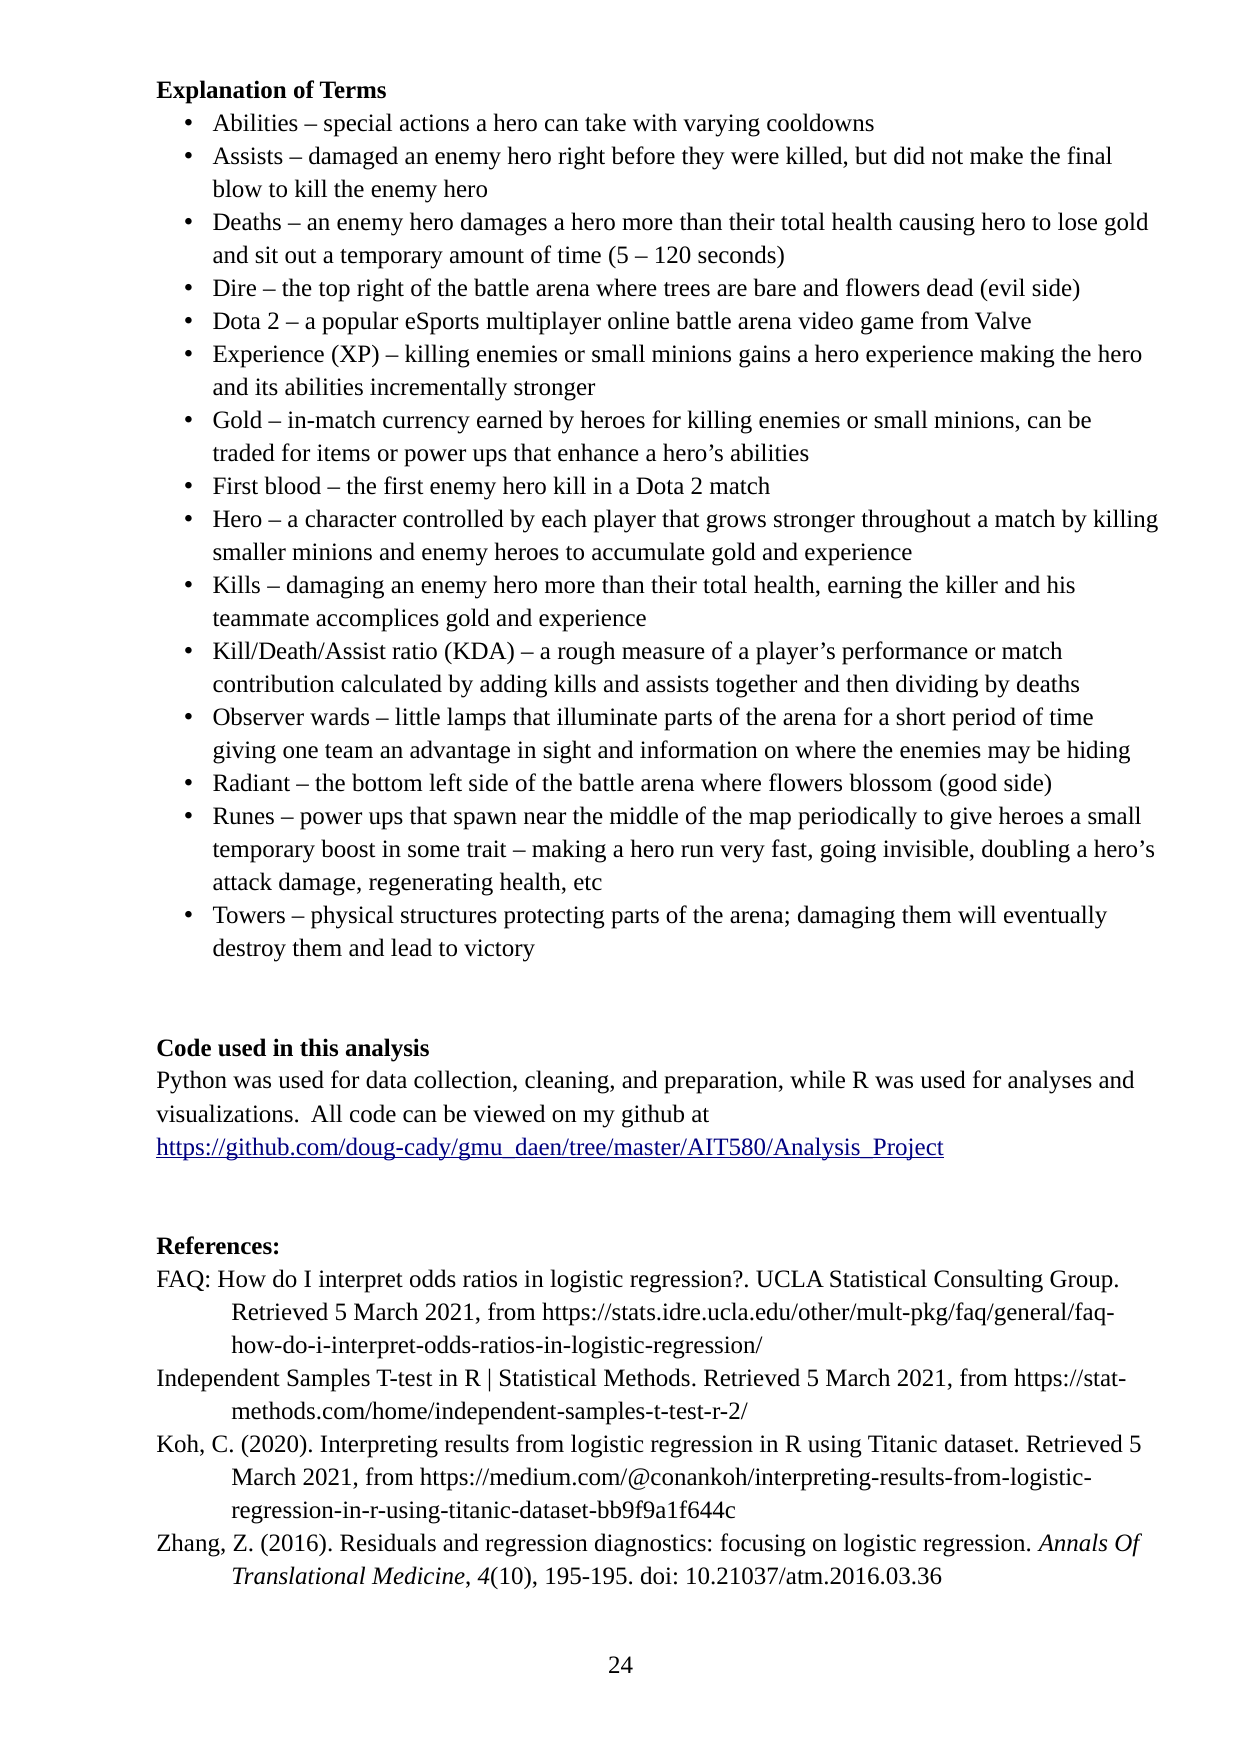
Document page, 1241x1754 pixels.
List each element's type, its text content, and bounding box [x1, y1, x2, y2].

text Python was used for data collection, cleaning, and preparation, while R was used for analyses and visualizations. All code can be viewed on my github at https://github.com/doug-cady/gmu_daen/tree/master/AIT580/Analysis_Project [156, 1066, 1159, 1160]
text References: [156, 1231, 1159, 1259]
list Observer wards – little lamps that illuminate parts of the arena for a short period of time giving one team an advantage in sight and information on where the enemies may be hiding [184, 702, 1159, 764]
text Koh, C. (2020). Interpreting results from logistic regression in R using Titanic dataset. Retrieved 5 March 2021, from https://medium.com/@conankoh/interpreting-results-from-logistic-regression-in-r-using-titanic-dataset-bb9f9a1f644c [156, 1429, 1159, 1524]
list Kills – damaging an enemy hero more than their total health, earning the killer and his teammate accomplices gold and experience [184, 570, 1159, 632]
list Gold – in-match currency earned by heroes for killing enemies or small minions, can be traded for items or power ups that enhance a hero’s abilities [184, 405, 1159, 467]
list Kill/Death/Assist ratio (KDA) – a rough measure of a player’s performance or match contribution calculated by adding kills and assists together and then dividing by deaths [184, 636, 1159, 698]
text Zhang, Z. (2016). Residuals and regression diagnostics: focusing on logistic regression. Annals Of Translational Medicine, 4(10), 195-195. doi: 10.21037/atm.2016.03.36 [156, 1528, 1159, 1590]
list Runes – power ups that spawn near the middle of the map periodically to give heroes a small temporary boost in some trait – making a hero run very fast, going invisible, doubling a hero’s attack damage, regenerating health, etc [184, 801, 1159, 896]
list Hero – a character controlled by each player that grows stronger throughout a match by killing smaller minions and enemy heroes to accumulate gold and experience [184, 504, 1159, 566]
text Independent Samples T-test in R | Statistical Methods. Retrieved 5 March 2021, from https://stat-methods.com/home/independent-samples-t-test-r-2/ [156, 1363, 1159, 1424]
list Dire – the top right of the battle arena where trees are bare and flowers dead (evil side) [184, 273, 1159, 302]
text FAQ: How do I interpret odds ratios in logistic regression?. UCLA Statistical Consulting Group. Retrieved 5 March 2021, from https://stats.idre.ucla.edu/other/mult-pkg/faq/general/faq-how-do-i-interpret-odds-ratios-in-logistic-regression/ [156, 1264, 1159, 1358]
list Abilities – special actions a hero can take with varying cooldowns [184, 108, 1159, 137]
list Dota 2 – a popular eSports multiplayer online battle arena video game from Valve [184, 306, 1159, 335]
list Towers – physical structures protecting parts of the arena; damaging them will eventually destroy them and lead to victory [184, 901, 1159, 962]
list Deaths – an enemy hero damages a hero more than their total health causing hero to lose gold and sit out a temporary amount of time (5 – 120 seconds) [184, 207, 1159, 269]
list Assists – damaged an enemy hero right before they were killed, but did not make the final blow to kill the enemy hero [184, 141, 1159, 203]
text Explanation of Terms [156, 75, 1159, 104]
list Radiant – the bottom left side of the battle arena where flowers blossom (good side) [184, 768, 1159, 797]
list First blood – the first enemy hero kill in a Dota 2 match [184, 471, 1159, 500]
text Code used in this analysis [156, 1033, 1159, 1061]
list Experience (XP) – killing enemies or small minions gains a hero experience making the hero and its abilities incrementally stronger [184, 339, 1159, 401]
